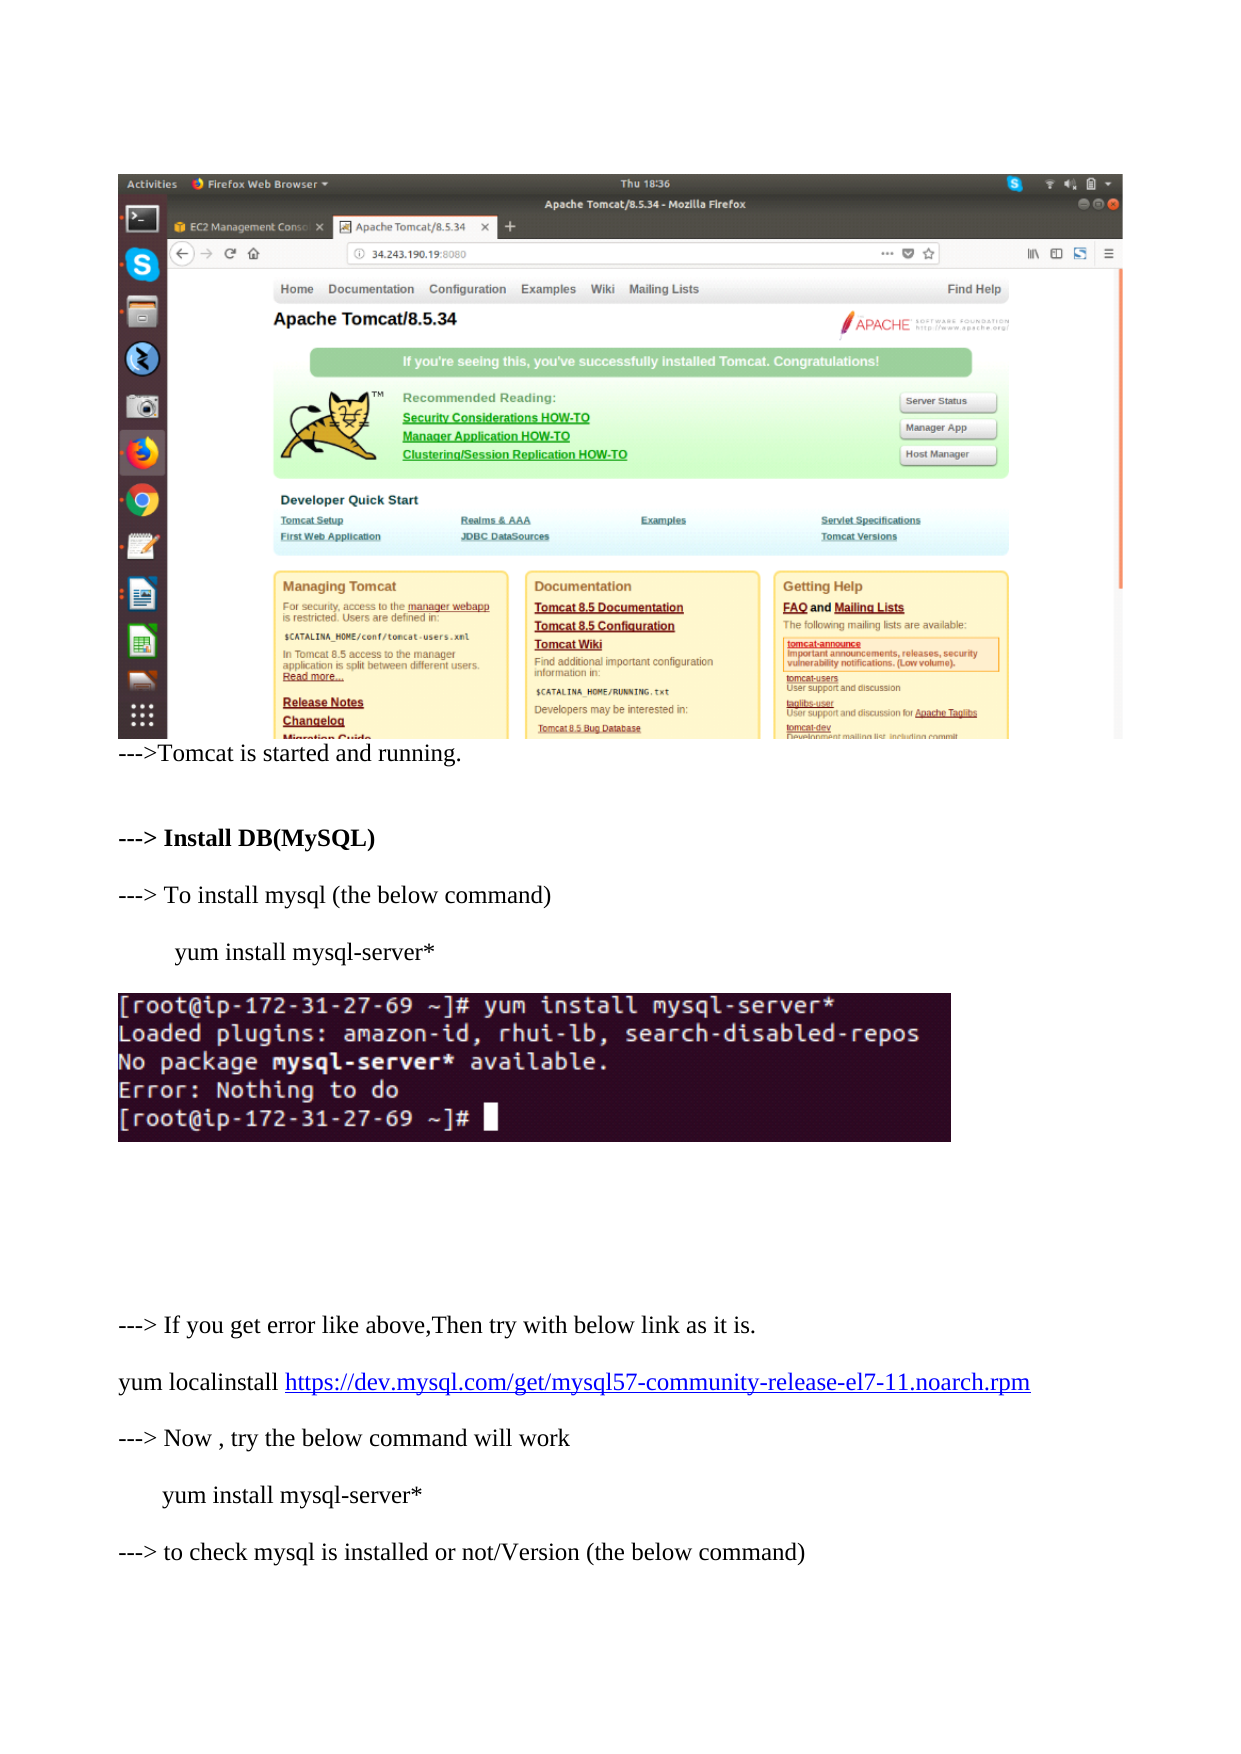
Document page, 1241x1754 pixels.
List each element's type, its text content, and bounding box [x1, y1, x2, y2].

text yum localinstall https://dev.mysql.com/get/mysql57-community-release-el7-11.noarch.rpm [118, 1367, 1122, 1395]
text ---> Now , try the below command will work [118, 1423, 1122, 1452]
text yum install mysql-server* [118, 937, 1122, 965]
text yum install mysql-server* [118, 1480, 1122, 1509]
text ---> To install mysql (the below command) [118, 880, 1122, 908]
text ---> to check mysql is installed or not/Version (the below command) [118, 1537, 1122, 1566]
text --->Tomcat is started and running. [118, 739, 1122, 767]
text ---> Install DB(MySQL) [118, 823, 1122, 852]
text ---> If you get error like above,Then try with below link as it is. [118, 1310, 1122, 1339]
